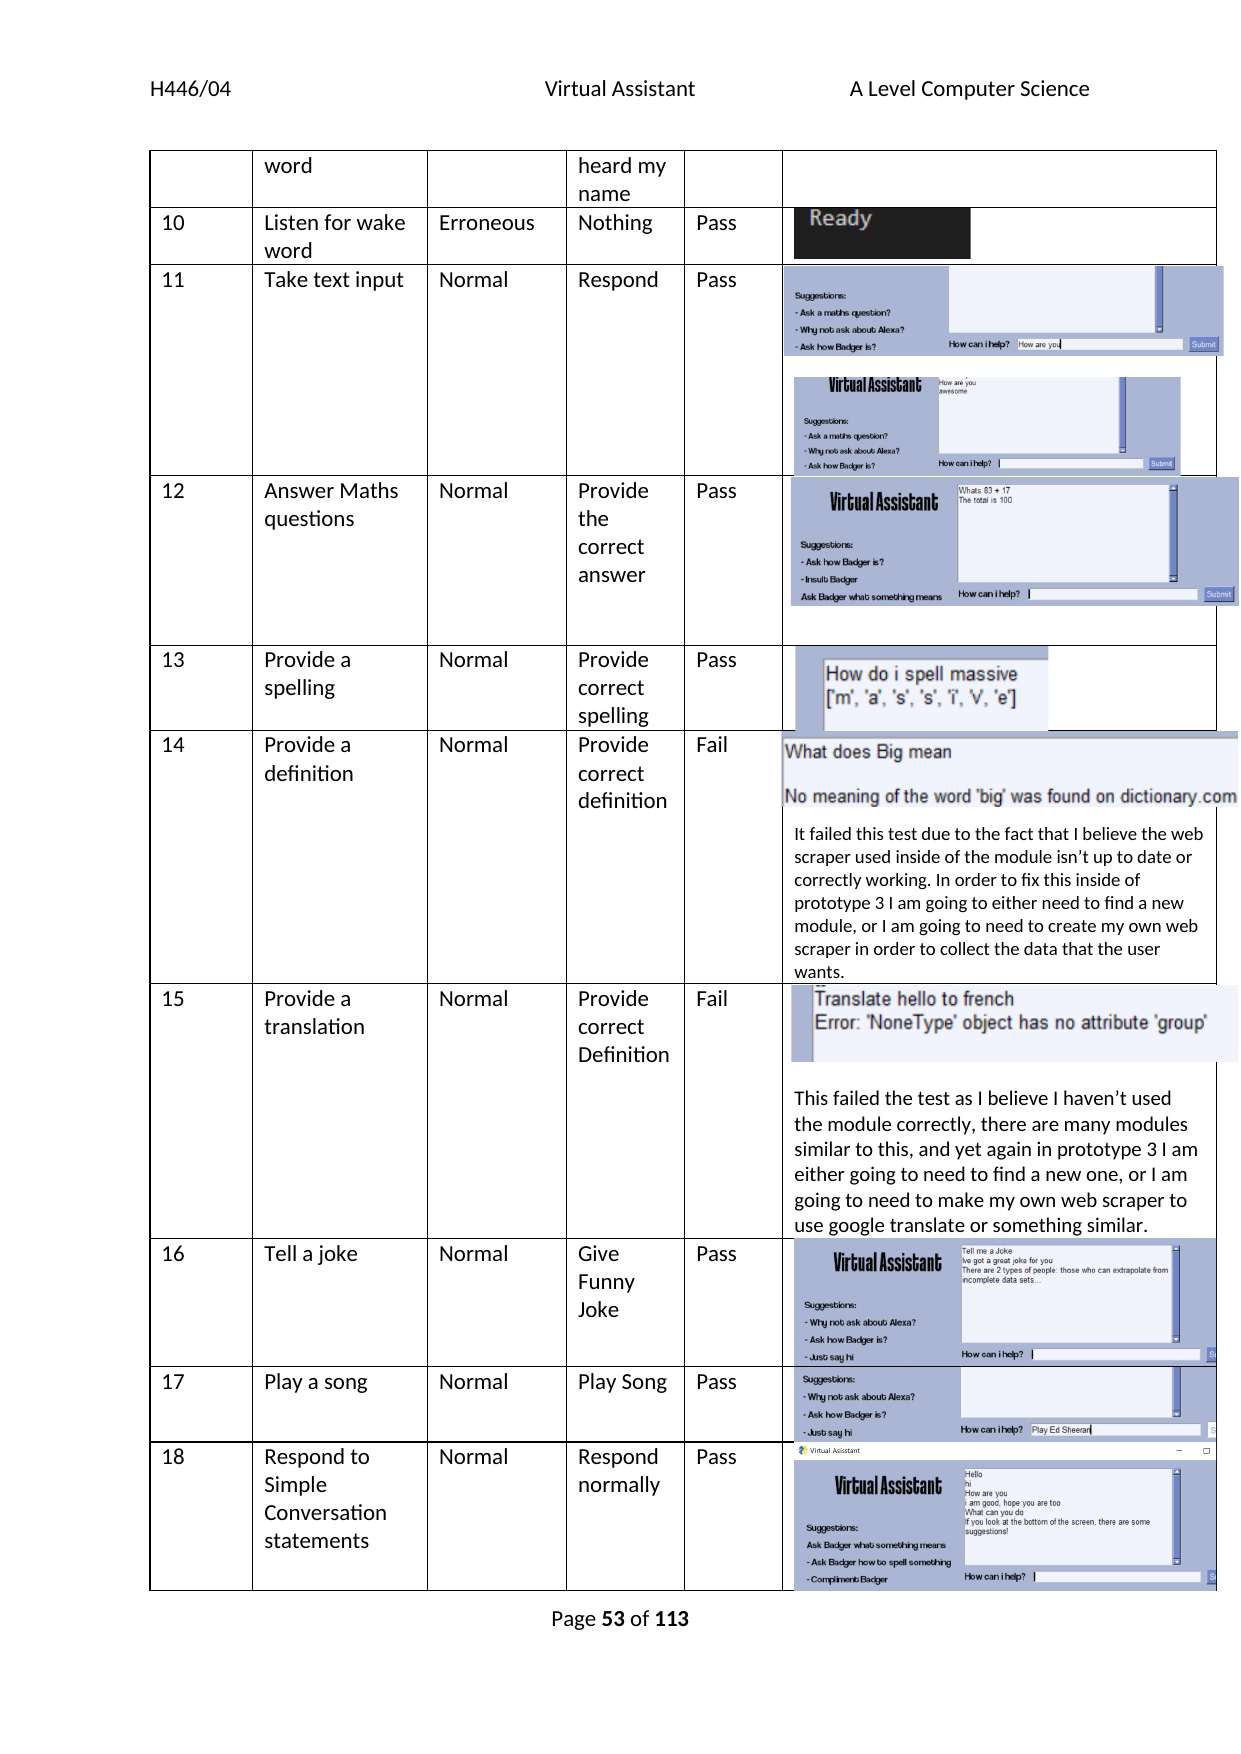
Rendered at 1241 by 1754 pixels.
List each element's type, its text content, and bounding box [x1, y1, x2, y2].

table_cell This failed the test as I believe I haven’t used the module correctly, there are many modules similar to this, and yet again in prototype 3 I am either going to need to find a new one, or I am going to need to make my own web scraper to use google translate or something similar. [783, 984, 1216, 1238]
table_cell word [253, 151, 427, 207]
table_cell Fail [685, 984, 782, 1238]
table_cell 18 [151, 1443, 252, 1590]
table_cell Respond [567, 265, 684, 475]
table_cell 13 [151, 646, 252, 729]
table_cell [685, 151, 782, 207]
table_cell It failed this test due to the fact that I believe the web scraper used inside of the module isn’t up to date or correctly working. In order to fix this inside of prototype 3 I am going to either need to find a new module, or I am going to need to create my own web scraper in order to collect the data that the user wants. [783, 807, 1216, 983]
table_cell Normal [428, 1443, 566, 1590]
table_cell Respond normally [567, 1443, 684, 1590]
table_cell [783, 1443, 794, 1590]
table_cell heard my name [567, 151, 684, 207]
table_cell Play Song [567, 1367, 684, 1441]
table_cell Normal [428, 646, 566, 729]
table_cell [783, 1367, 794, 1441]
table_cell Provide correct spelling [567, 646, 684, 729]
table_cell Respond to Simple Conversation statements [253, 1443, 427, 1590]
table_cell [783, 646, 795, 729]
table_cell Pass [685, 208, 782, 264]
table_cell 17 [151, 1367, 252, 1441]
table_cell Take text input [253, 265, 427, 475]
table_cell Normal [428, 731, 566, 983]
table_cell Provide correct definition [567, 731, 684, 983]
table_cell 16 [151, 1239, 252, 1366]
table_cell [783, 476, 1216, 644]
table_cell Pass [685, 1443, 782, 1590]
table_cell Give Funny Joke [567, 1239, 684, 1366]
table_cell Play a song [253, 1367, 427, 1441]
table_cell Provide correct Definition [567, 984, 684, 1238]
table_cell Provide the correct answer [567, 476, 684, 644]
table_cell Pass [685, 646, 782, 729]
table_cell Provide a translation [253, 984, 427, 1238]
table_cell Answer Maths questions [253, 476, 427, 644]
table_cell Normal [428, 1367, 566, 1441]
table_cell Provide a definition [253, 731, 427, 983]
table_cell Pass [685, 1367, 782, 1441]
table_cell 11 [151, 265, 252, 475]
table_cell [783, 1239, 794, 1366]
table_cell Normal [428, 1239, 566, 1366]
table_cell [783, 208, 1216, 264]
table_cell Fail [685, 731, 782, 983]
table_cell Provide a spelling [253, 646, 427, 729]
table_cell Tell a joke [253, 1239, 427, 1366]
table_cell Erroneous [428, 208, 566, 264]
table_cell [1049, 646, 1216, 729]
table_cell 15 [151, 984, 252, 1238]
table_cell Pass [685, 265, 782, 475]
table_cell 14 [151, 731, 252, 983]
table_cell [783, 356, 1216, 475]
table_cell Listen for wake word [253, 208, 427, 264]
table_cell Nothing [567, 208, 684, 264]
table_cell [783, 151, 1216, 207]
table_cell Pass [685, 476, 782, 644]
table_cell [428, 151, 566, 207]
table_cell Normal [428, 984, 566, 1238]
table_cell Normal [428, 265, 566, 475]
table_cell 10 [151, 208, 252, 264]
table_cell Normal [428, 476, 566, 644]
table_cell 12 [151, 476, 252, 644]
table_cell [151, 151, 252, 207]
table_cell Pass [685, 1239, 782, 1366]
